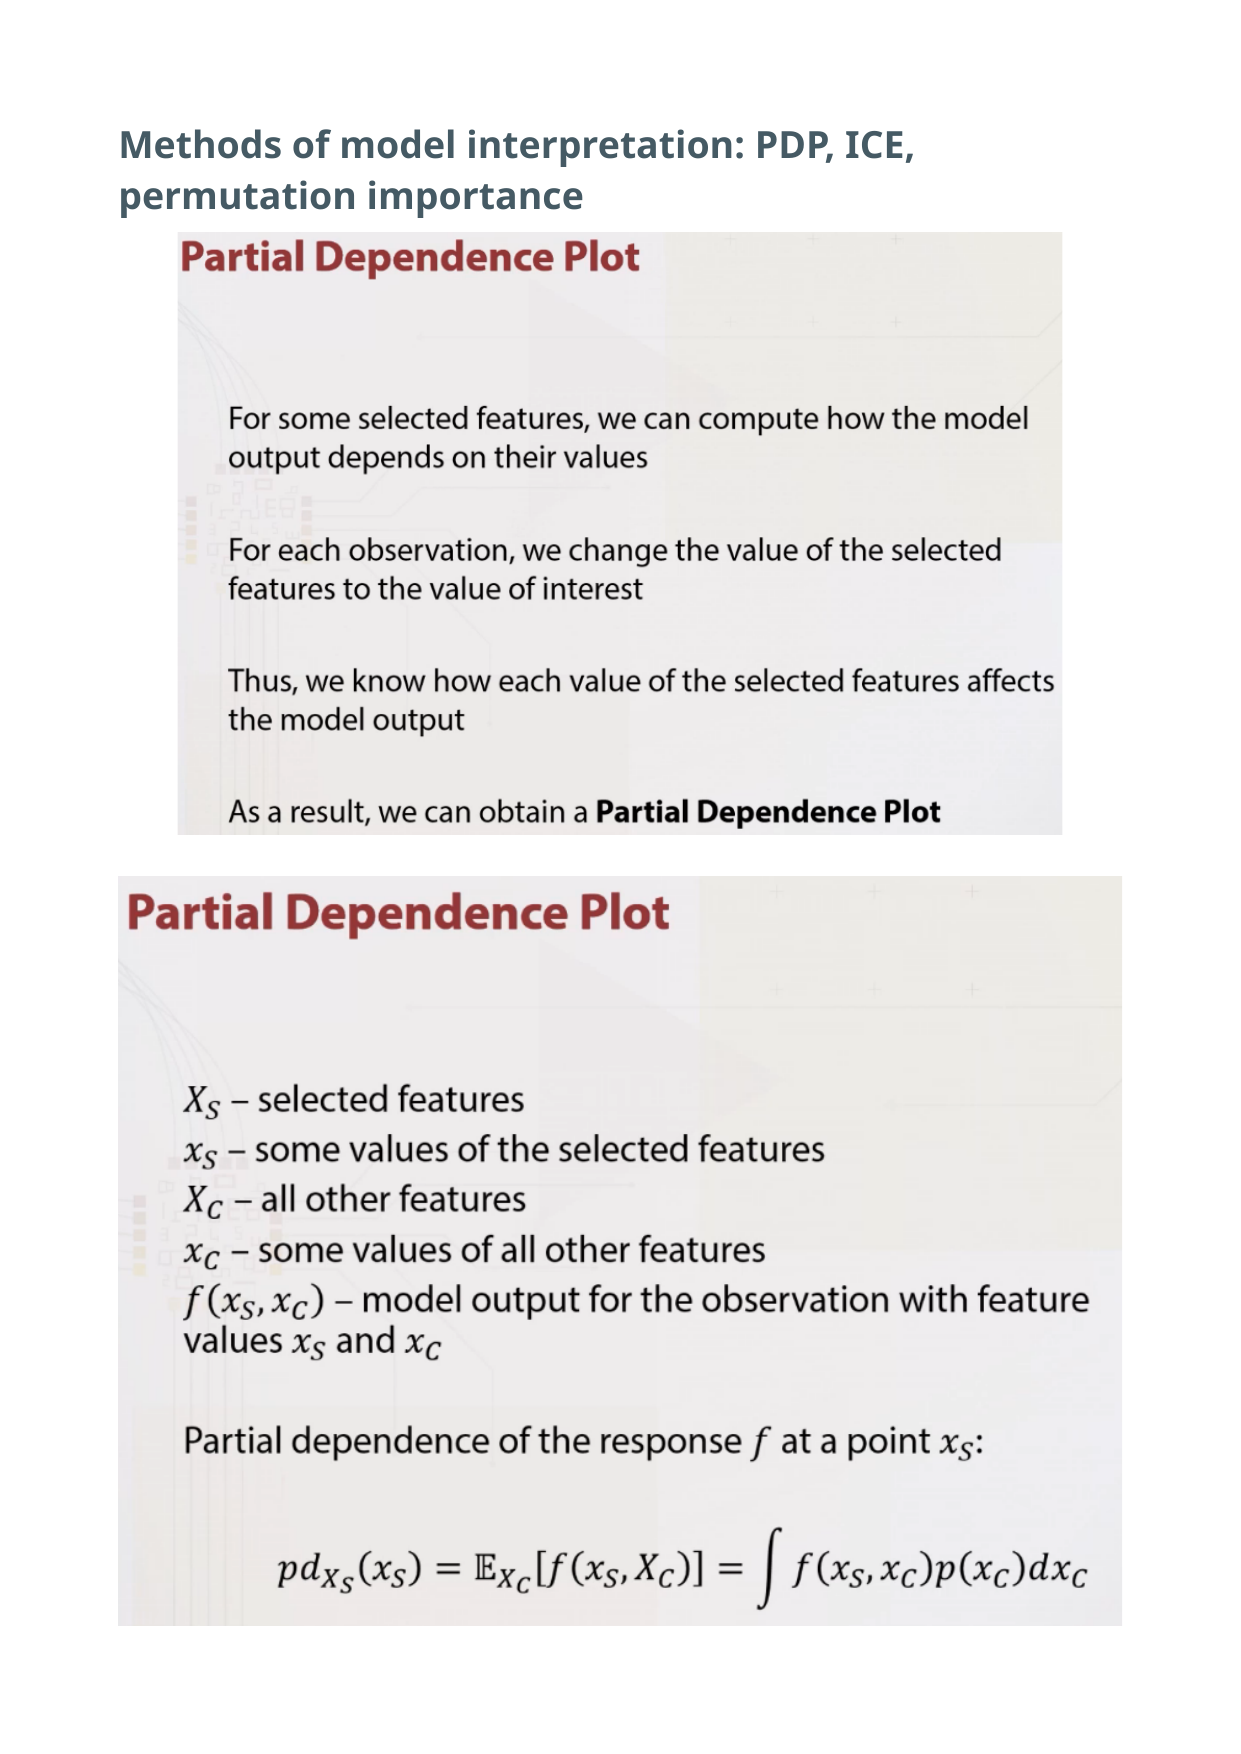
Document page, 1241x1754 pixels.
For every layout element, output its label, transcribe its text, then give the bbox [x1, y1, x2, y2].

subtitle Methods of model interpretation: PDP, ICE, permutation importance [118, 118, 1122, 220]
picture [118, 876, 1123, 1626]
picture [177, 232, 1063, 835]
